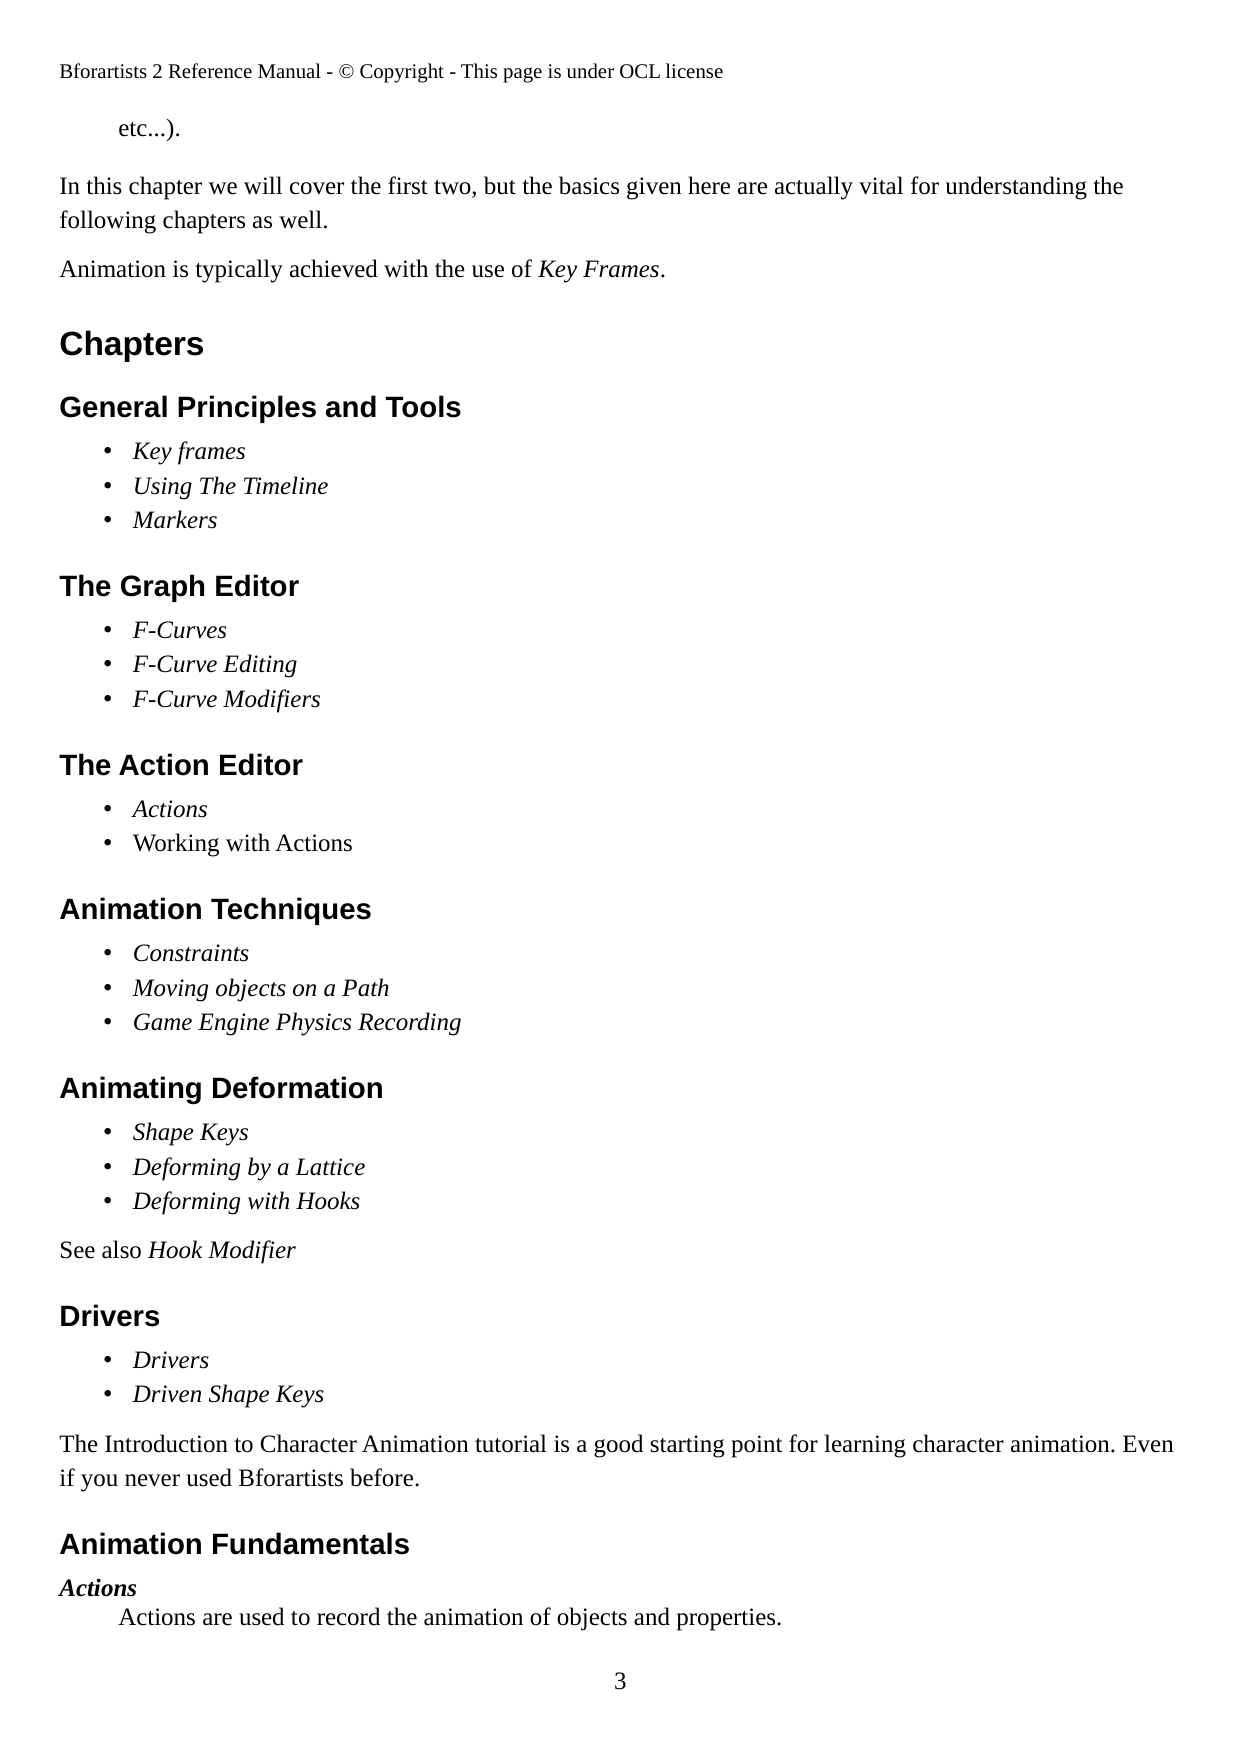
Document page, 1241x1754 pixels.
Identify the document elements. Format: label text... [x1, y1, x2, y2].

subtitle General Principles and Tools [59, 390, 1181, 424]
list etc...). [118, 113, 1181, 141]
list Driven Shape Keys [103, 1379, 1181, 1408]
text In this chapter we will cover the first two, but the basics given here are actually vital for understanding the following chapters as well. [59, 171, 1181, 234]
subtitle Chapters [59, 324, 1181, 363]
text The Introduction to Character Animation tutorial is a good starting point for learning character animation. Even if you never used Bforartists before. [59, 1429, 1181, 1492]
subtitle The Graph Editor [59, 569, 1181, 603]
text See also Hook Modifier [59, 1235, 1181, 1264]
list Game Engine Physics Recording [103, 1007, 1181, 1036]
list F-Curve Editing [103, 649, 1181, 678]
subtitle Animation Fundamentals [59, 1527, 1181, 1561]
list Shape Keys [103, 1117, 1181, 1146]
list Markers [103, 505, 1181, 534]
list Deforming with Hooks [103, 1186, 1181, 1215]
list Constraints [103, 938, 1181, 967]
list Deforming by a Lattice [103, 1152, 1181, 1180]
list Moving objects on a Path [103, 973, 1181, 1002]
list Drivers [103, 1345, 1181, 1374]
list Using The Timeline [103, 471, 1181, 499]
subtitle Animating Deformation [59, 1071, 1181, 1105]
list Key frames [103, 436, 1181, 465]
list Actions are used to record the animation of objects and properties. [118, 1602, 1181, 1631]
text Animation is typically achieved with the use of Key Frames. [59, 254, 1181, 283]
list F-Curve Modifiers [103, 684, 1181, 713]
list F-Curves [103, 615, 1181, 644]
list Working with Actions [103, 828, 1181, 857]
subtitle Animation Techniques [59, 892, 1181, 926]
subtitle Actions [59, 1573, 1181, 1602]
subtitle The Action Editor [59, 748, 1181, 781]
list Actions [103, 794, 1181, 823]
subtitle Drivers [59, 1299, 1181, 1333]
